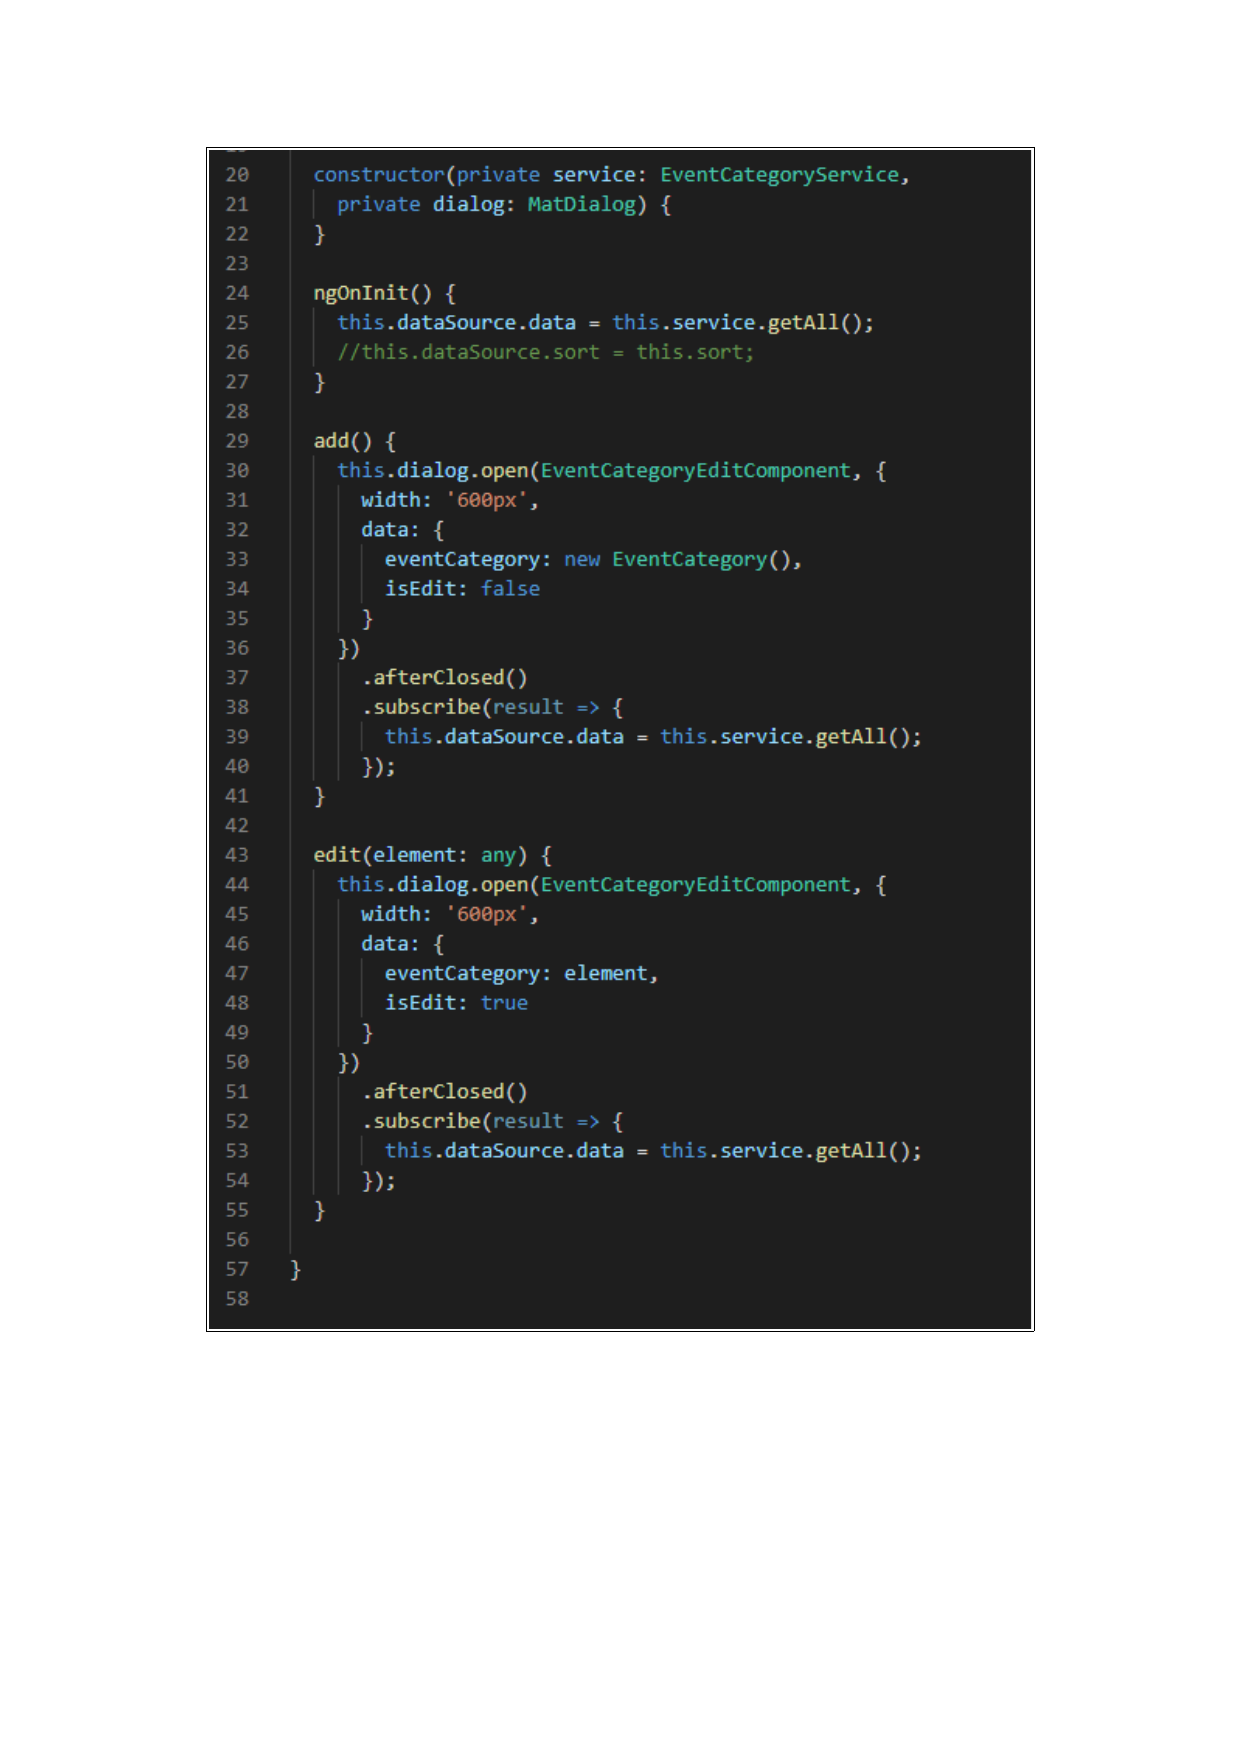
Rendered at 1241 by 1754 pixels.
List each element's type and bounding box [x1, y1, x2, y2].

picture [209, 150, 1032, 1329]
